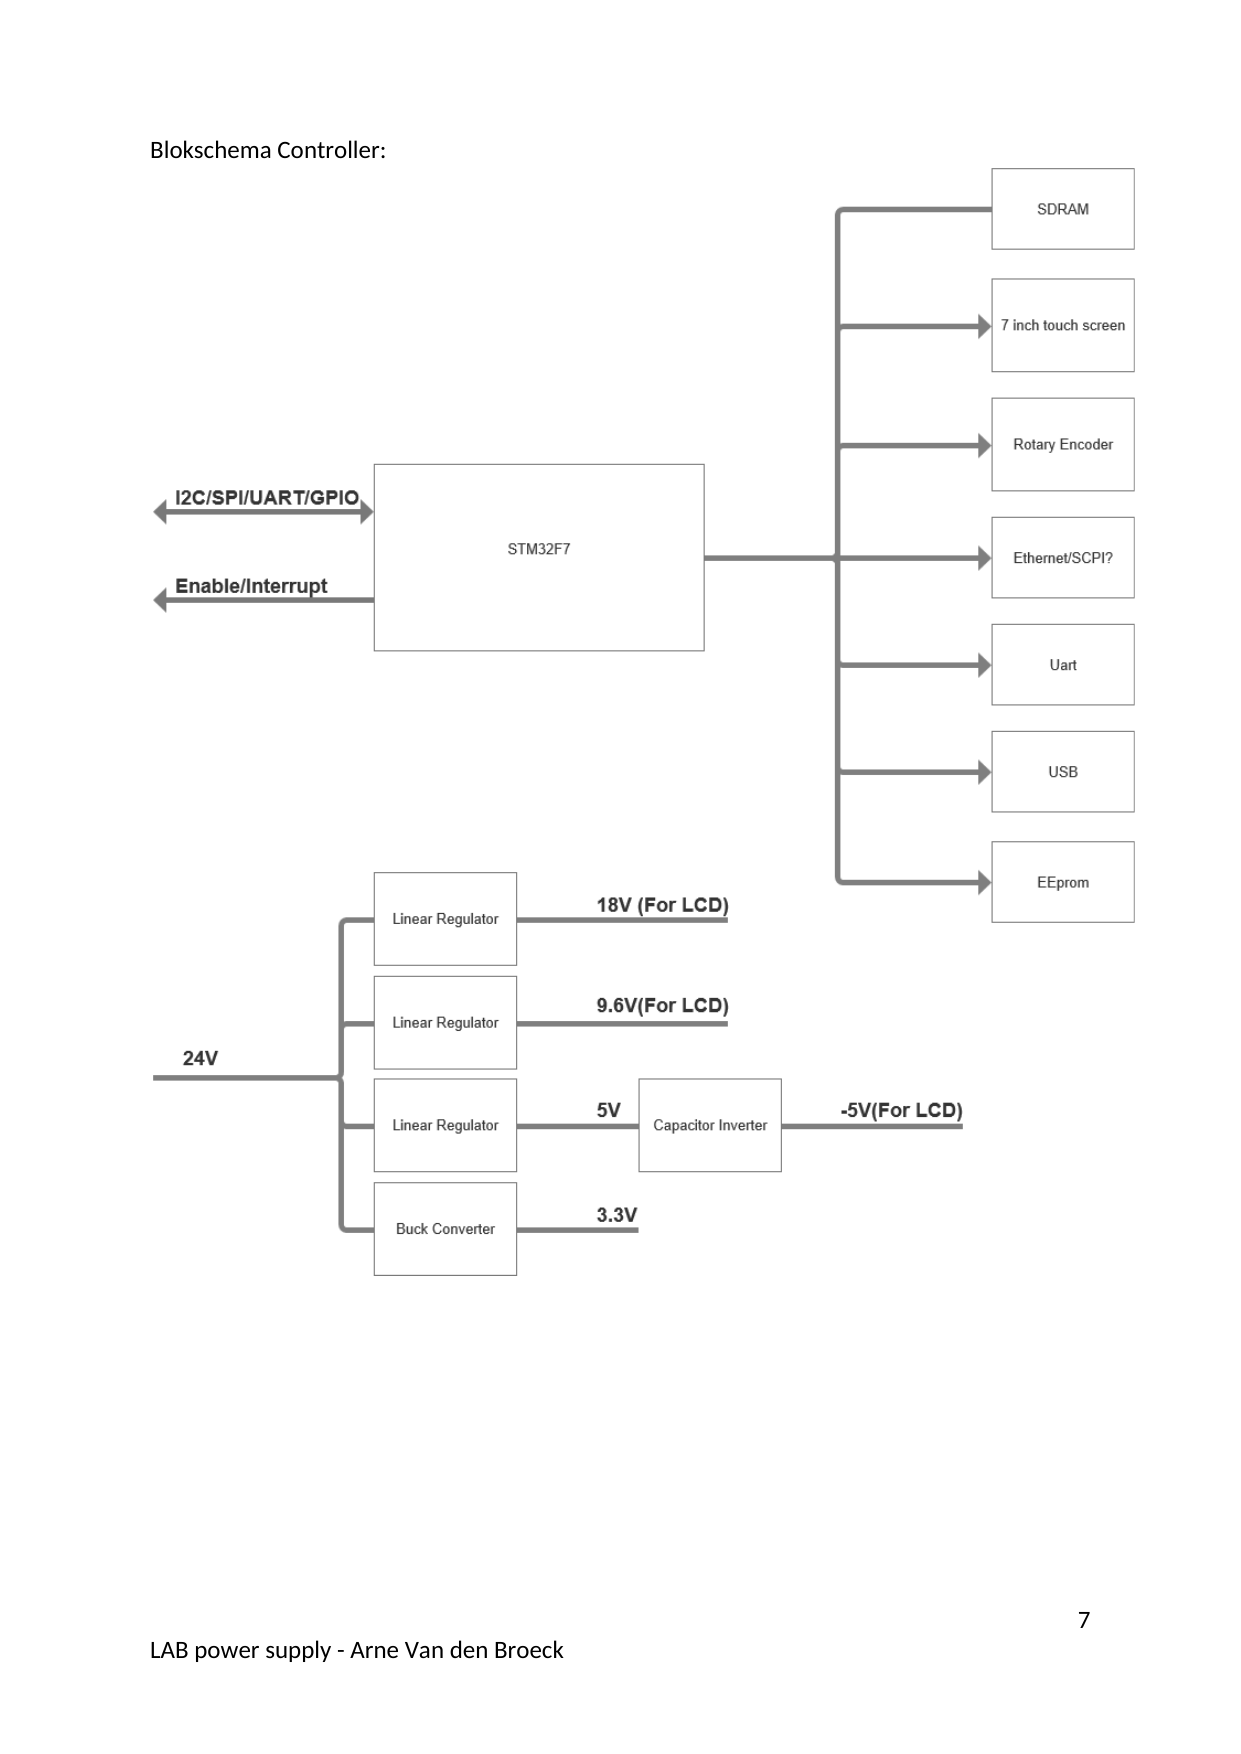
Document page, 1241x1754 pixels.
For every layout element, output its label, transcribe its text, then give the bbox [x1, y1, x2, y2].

text Blokschema Controller: [150, 134, 1090, 164]
text [150, 1276, 1090, 1307]
